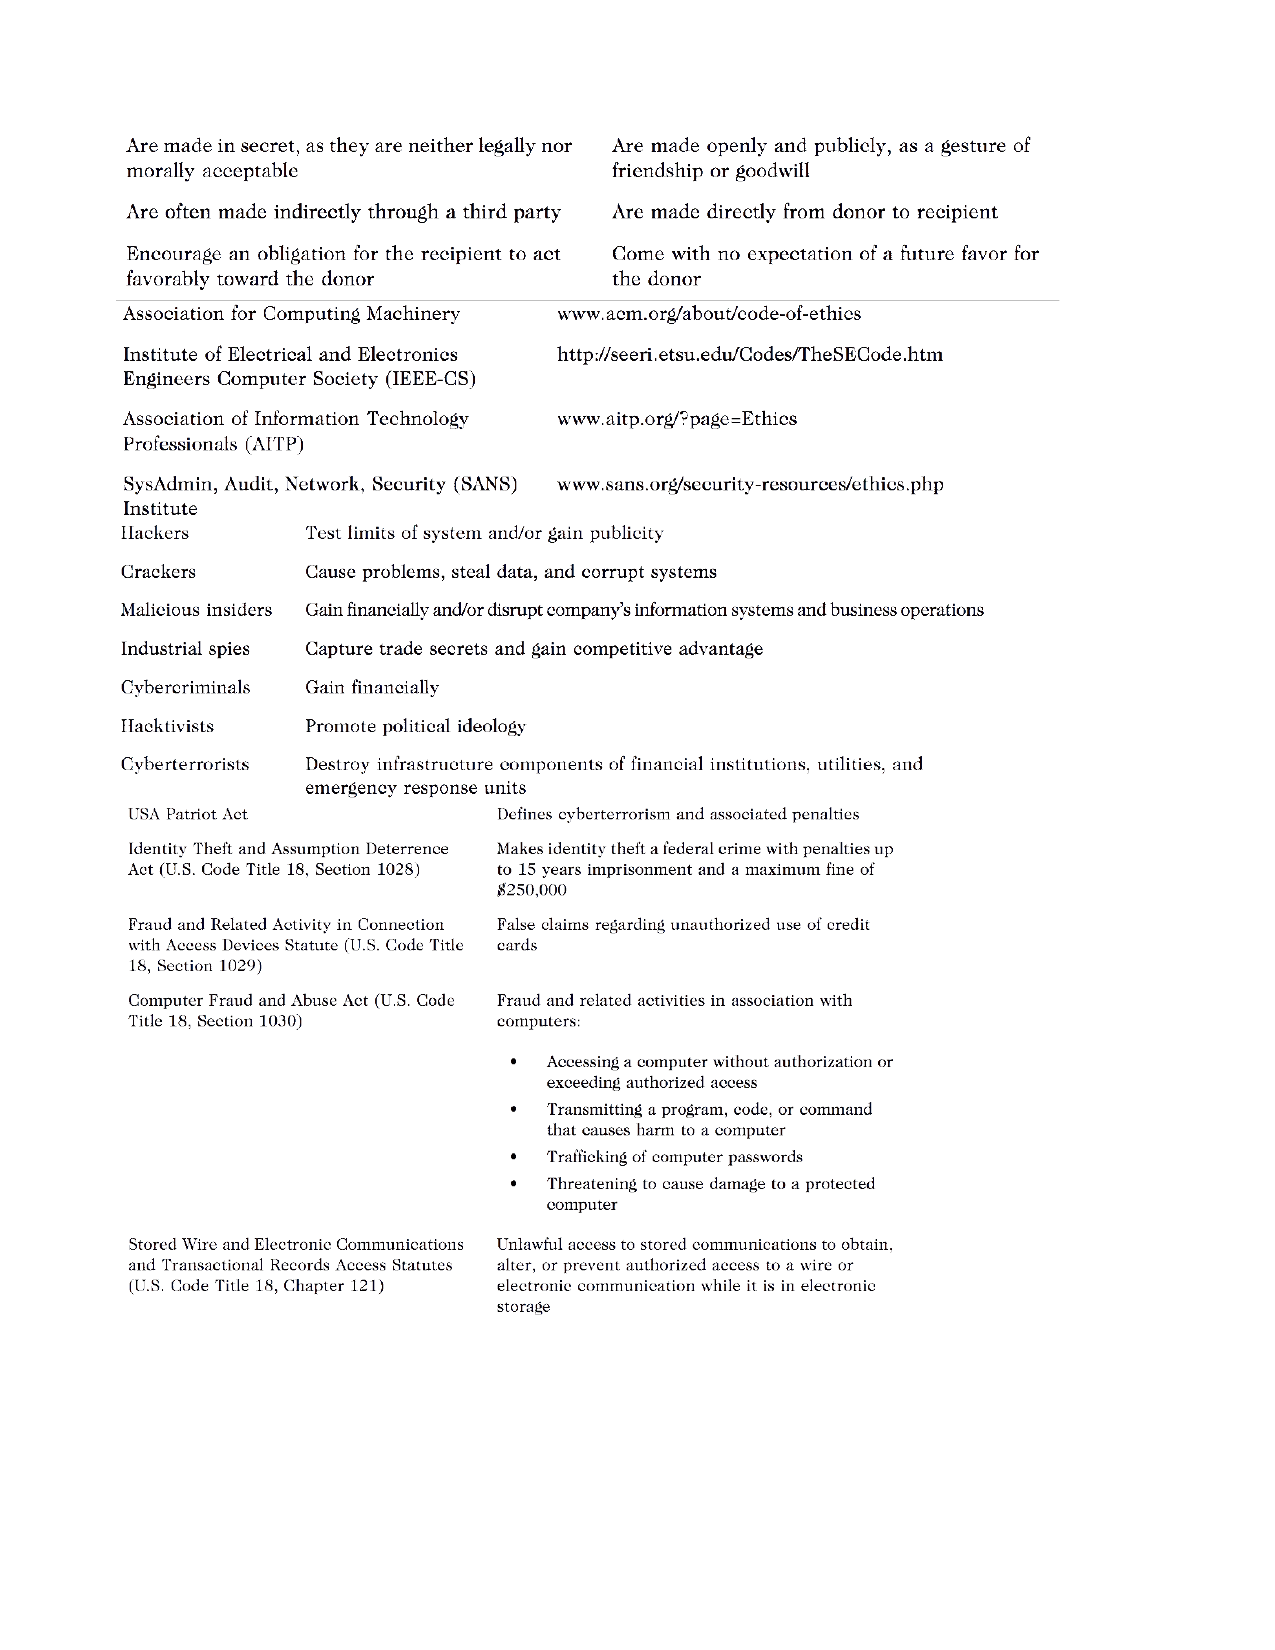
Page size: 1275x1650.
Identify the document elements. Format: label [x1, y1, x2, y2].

picture [116, 126, 1060, 1317]
